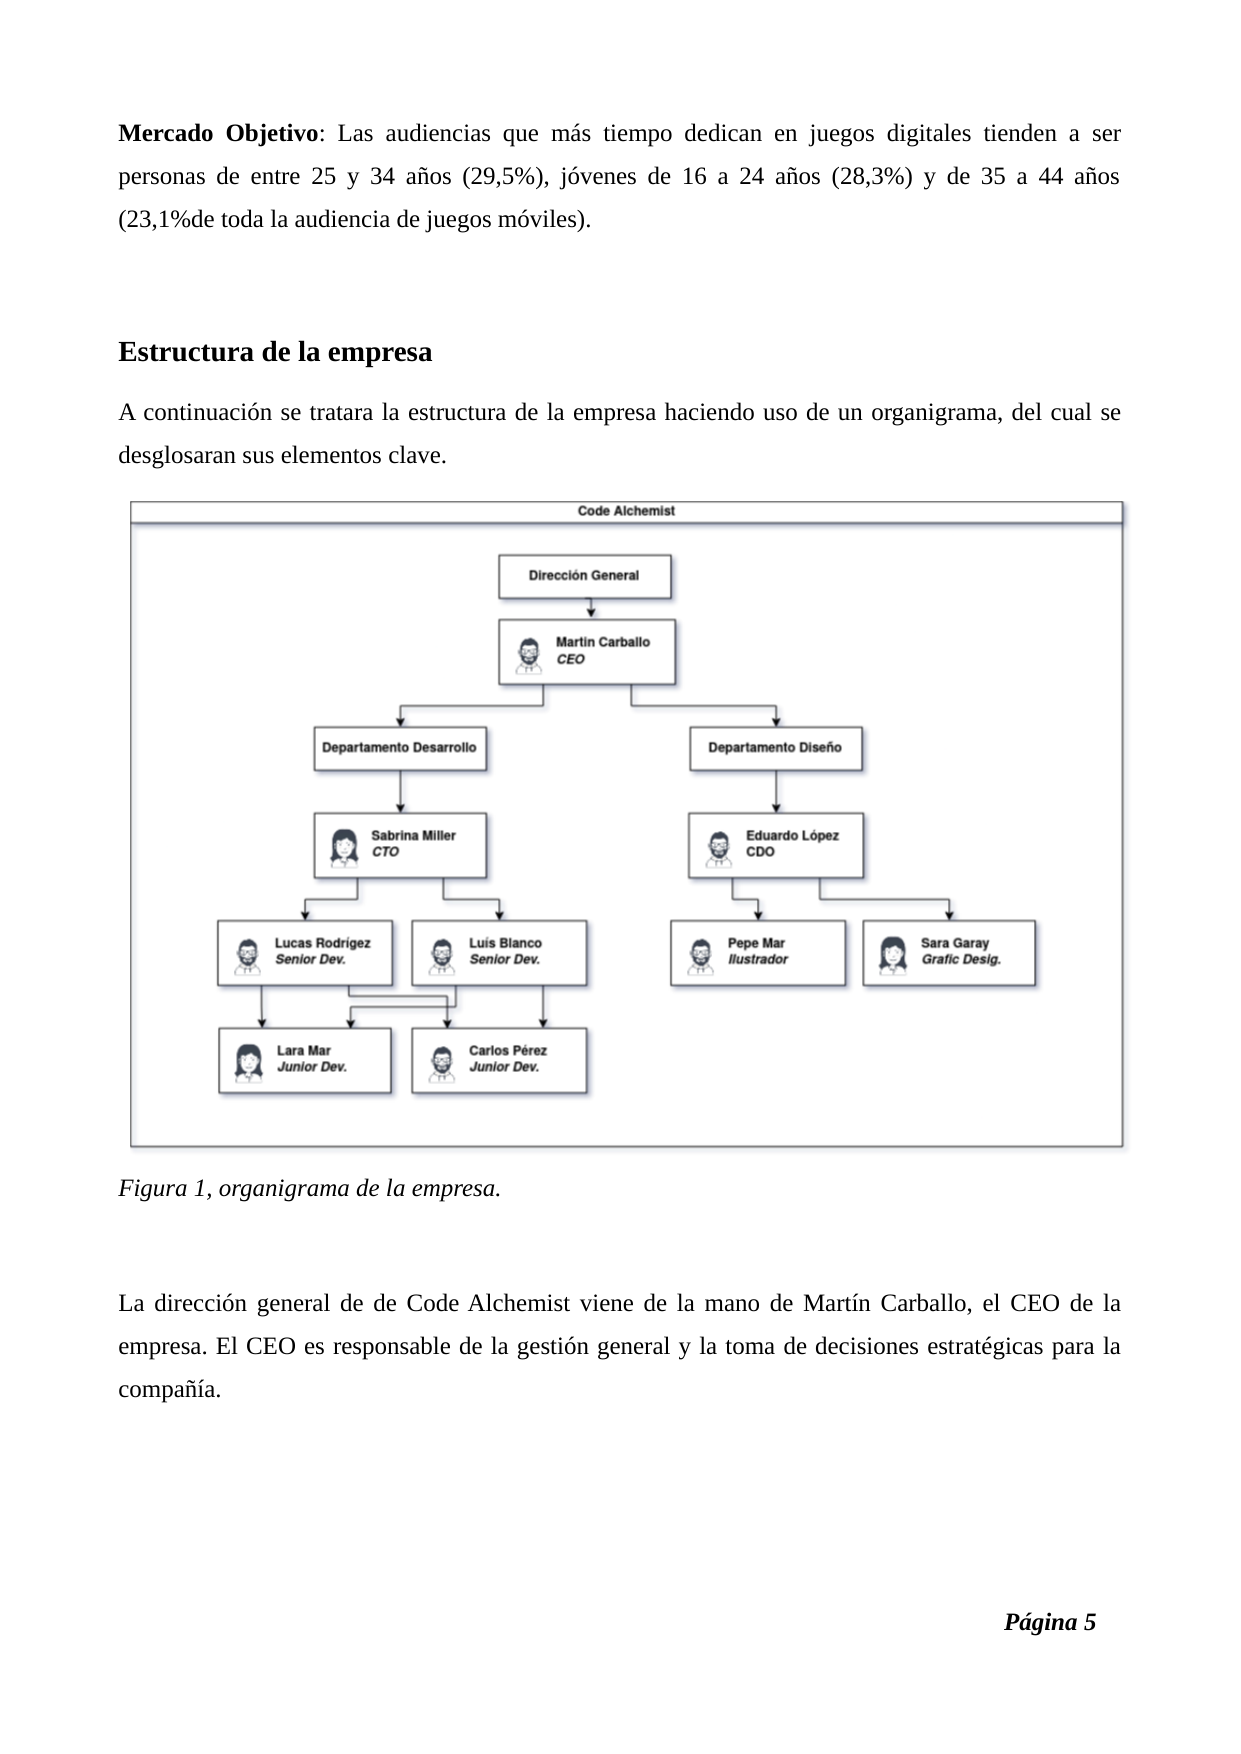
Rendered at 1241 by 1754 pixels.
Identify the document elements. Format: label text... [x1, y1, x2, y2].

subtitle Estructura de la empresa [118, 334, 1122, 368]
text Figura 1, organigrama de la empresa. [118, 498, 1122, 1201]
text La dirección general de de Code Alchemist viene de la mano de Martín Carballo, el CEO de la empresa. El CEO es responsable de la gestión general y la toma de decisiones estratégicas para la compañía. [118, 1288, 1122, 1403]
text Mercado Objetivo: Las audiencias que más tiempo dedican en juegos digitales tienden a ser personas de entre 25 y 34 años (29,5%), jóvenes de 16 a 24 años (28,3%) y de 35 a 44 años (23,1%de toda la audiencia de juegos móviles). [118, 118, 1122, 233]
text A continuación se tratara la estructura de la empresa haciendo uso de un organigrama, del cual se desglosaran sus elementos clave. [118, 397, 1122, 469]
picture [130, 501, 1134, 1159]
